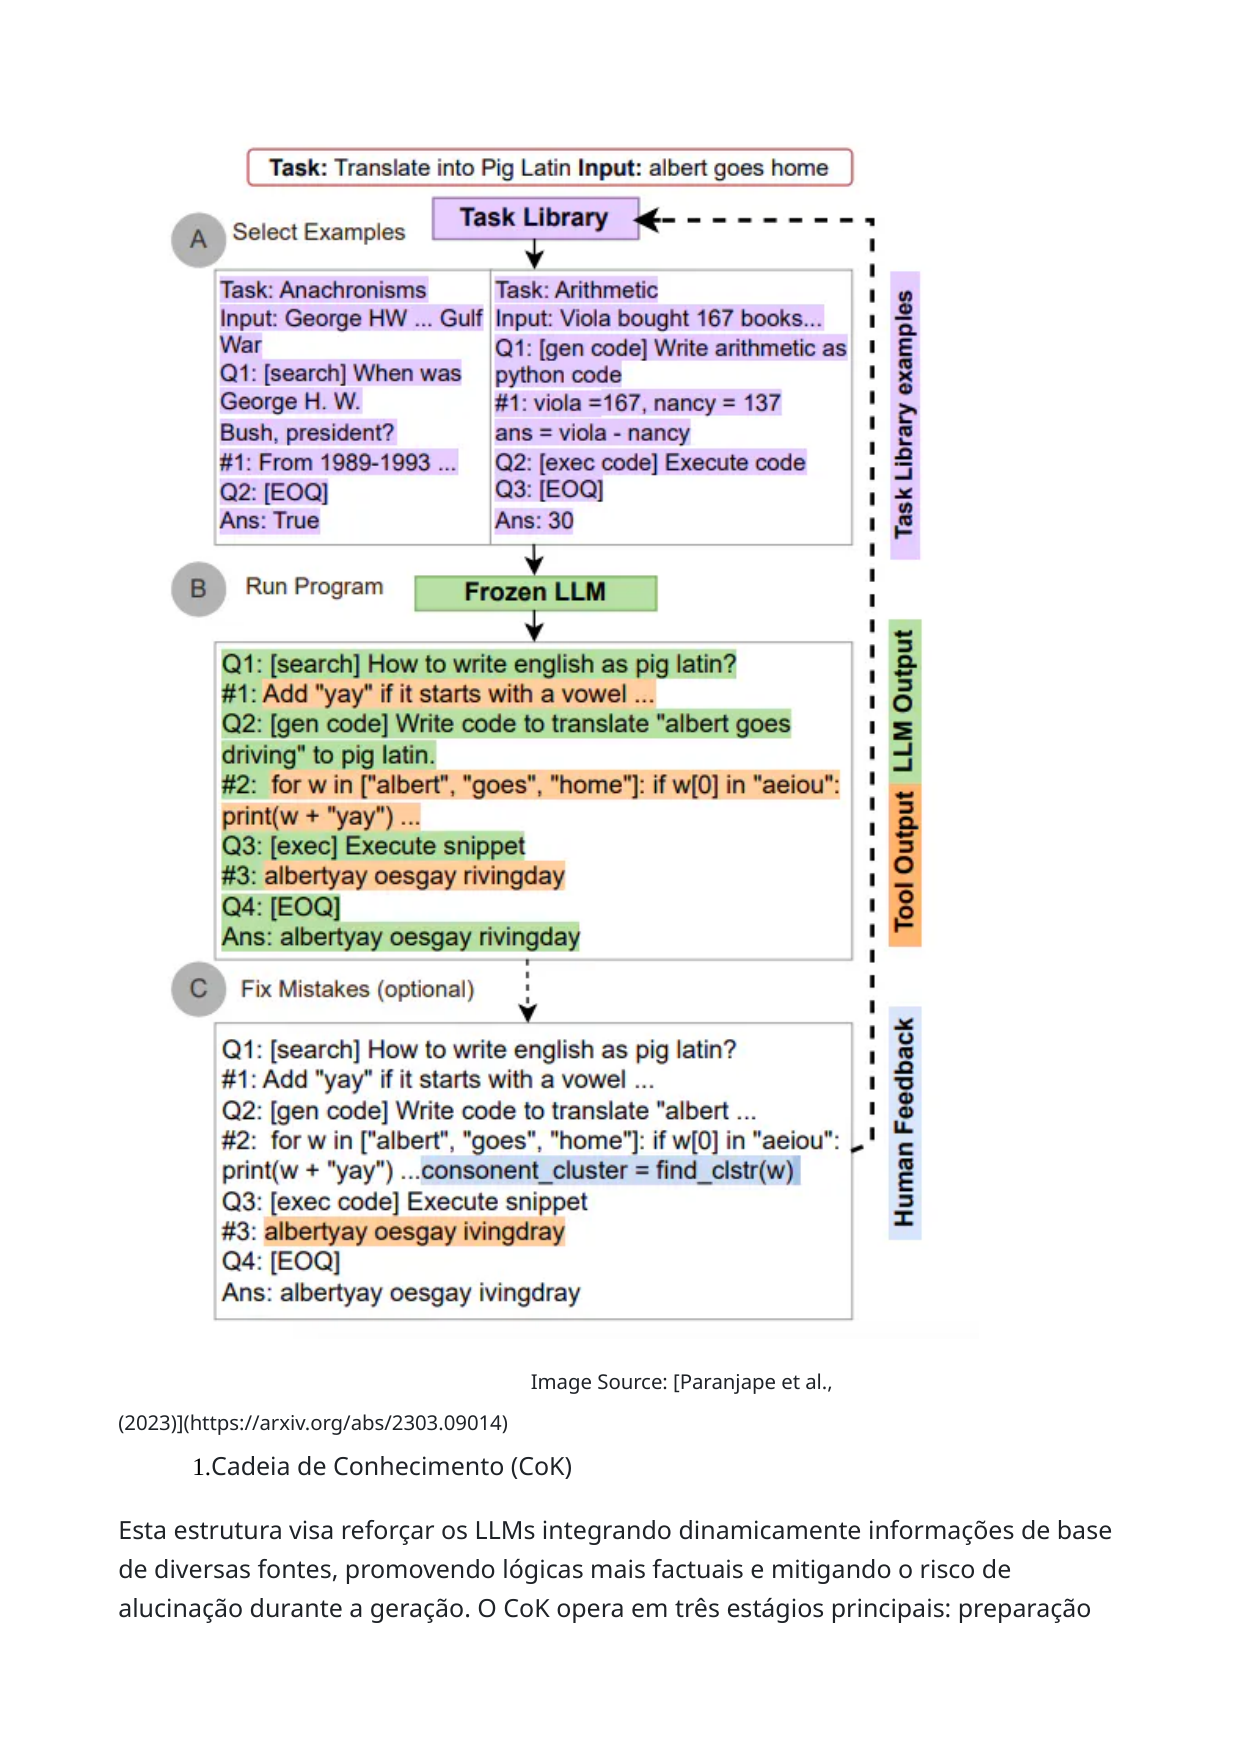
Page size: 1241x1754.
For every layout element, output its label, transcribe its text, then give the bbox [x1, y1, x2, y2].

picture [118, 118, 979, 1339]
list Cadeia de Conhecimento (CoK) [118, 1448, 1122, 1482]
text Image Source: [Paranjape et al., (2023)](https://arxiv.org/abs/2303.09014) [118, 1368, 1122, 1436]
text Esta estrutura visa reforçar os LLMs integrando dinamicamente informações de base de diversas fontes, promovendo lógicas mais factuais e mitigando o risco de alucinação durante a geração. O CoK opera em três estágios principais: preparação [118, 1512, 1122, 1625]
